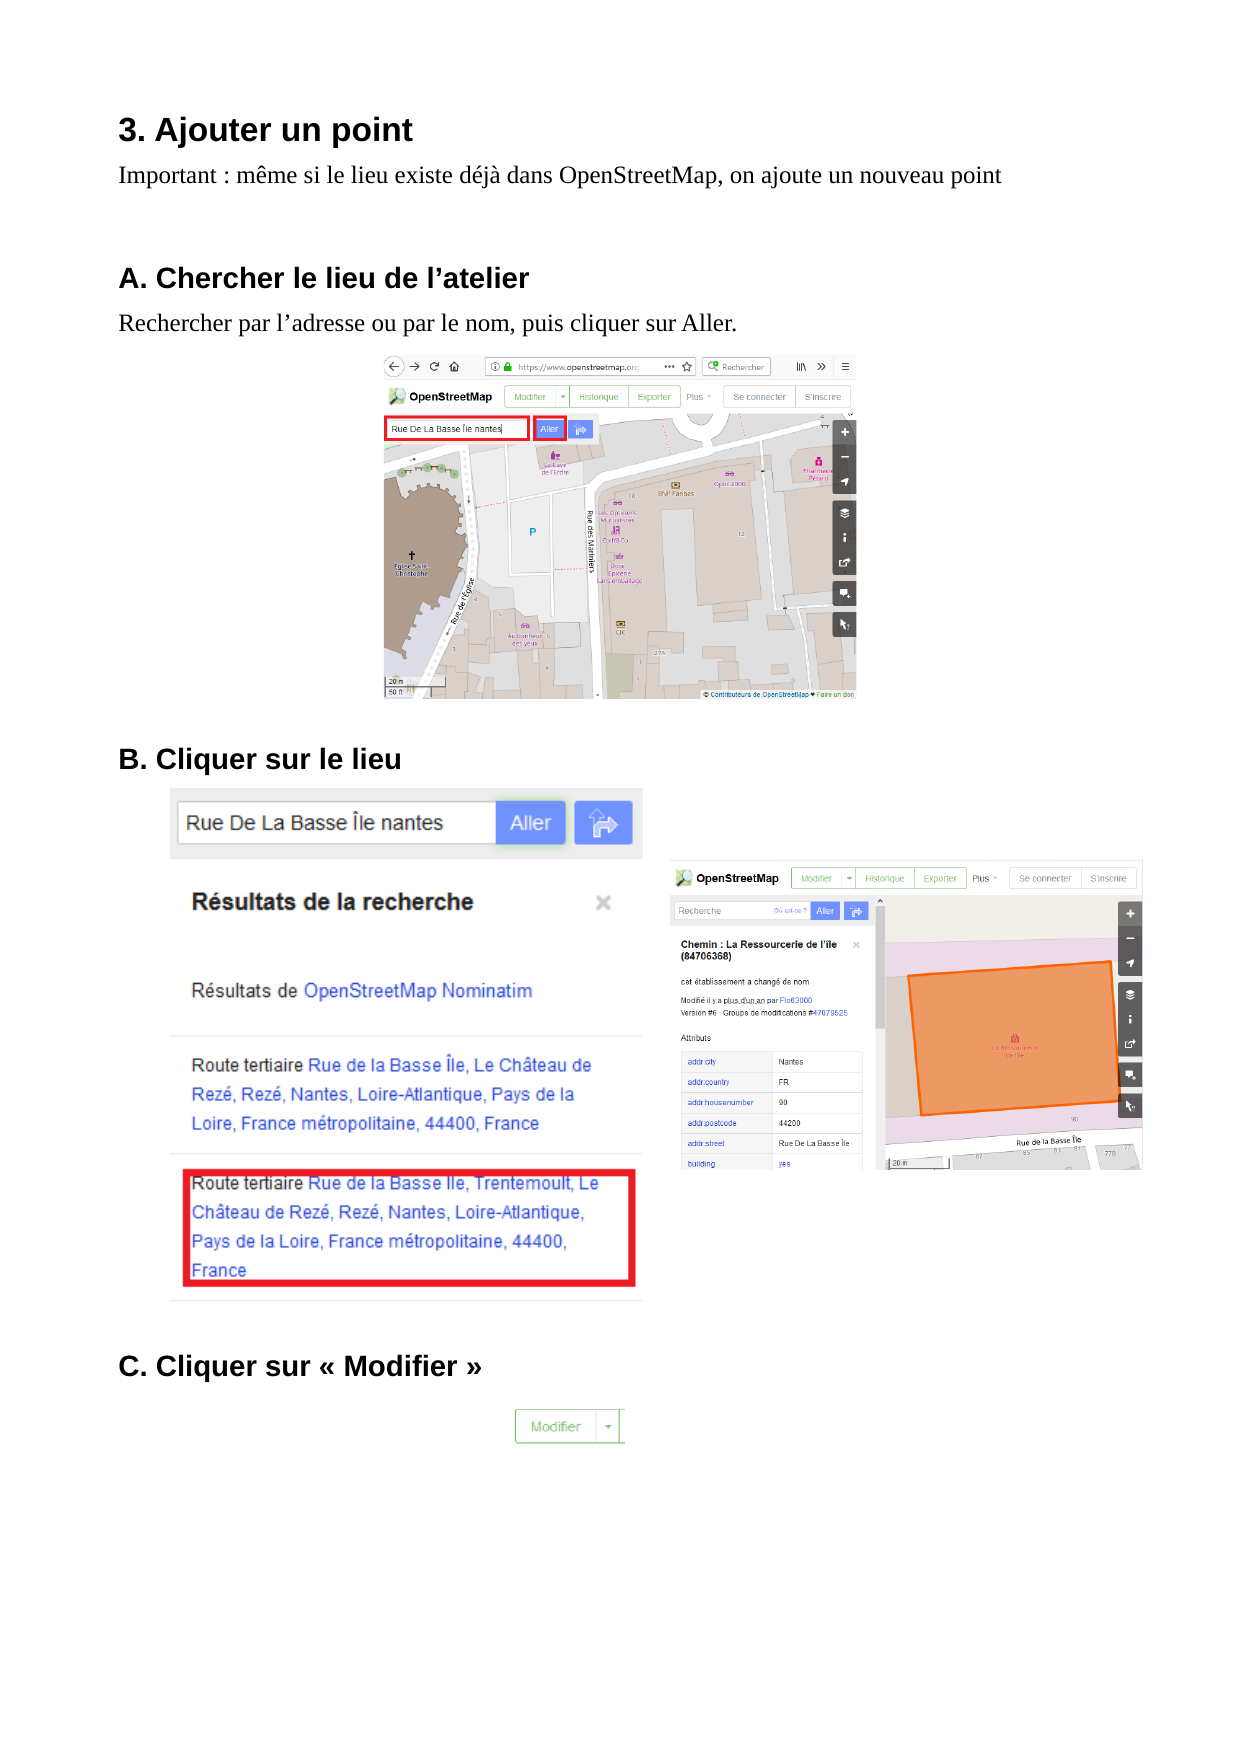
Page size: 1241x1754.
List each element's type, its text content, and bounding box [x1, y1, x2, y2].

subtitle B. Cliquer sur le lieu [118, 742, 1122, 776]
picture [383, 355, 857, 699]
subtitle A. Chercher le lieu de l’atelier [118, 261, 1122, 295]
subtitle 3. Ajouter un point [118, 109, 1122, 148]
picture [670, 859, 1143, 1170]
picture [170, 788, 643, 1306]
subtitle C. Cliquer sur « Modifier » [118, 1349, 1122, 1383]
text Rechercher par l’adresse ou par le nom, puis cliquer sur Aller. [118, 308, 1122, 336]
picture [507, 1404, 625, 1447]
text Important : même si le lieu existe déjà dans OpenStreetMap, on ajoute un nouveau point [118, 161, 1122, 189]
